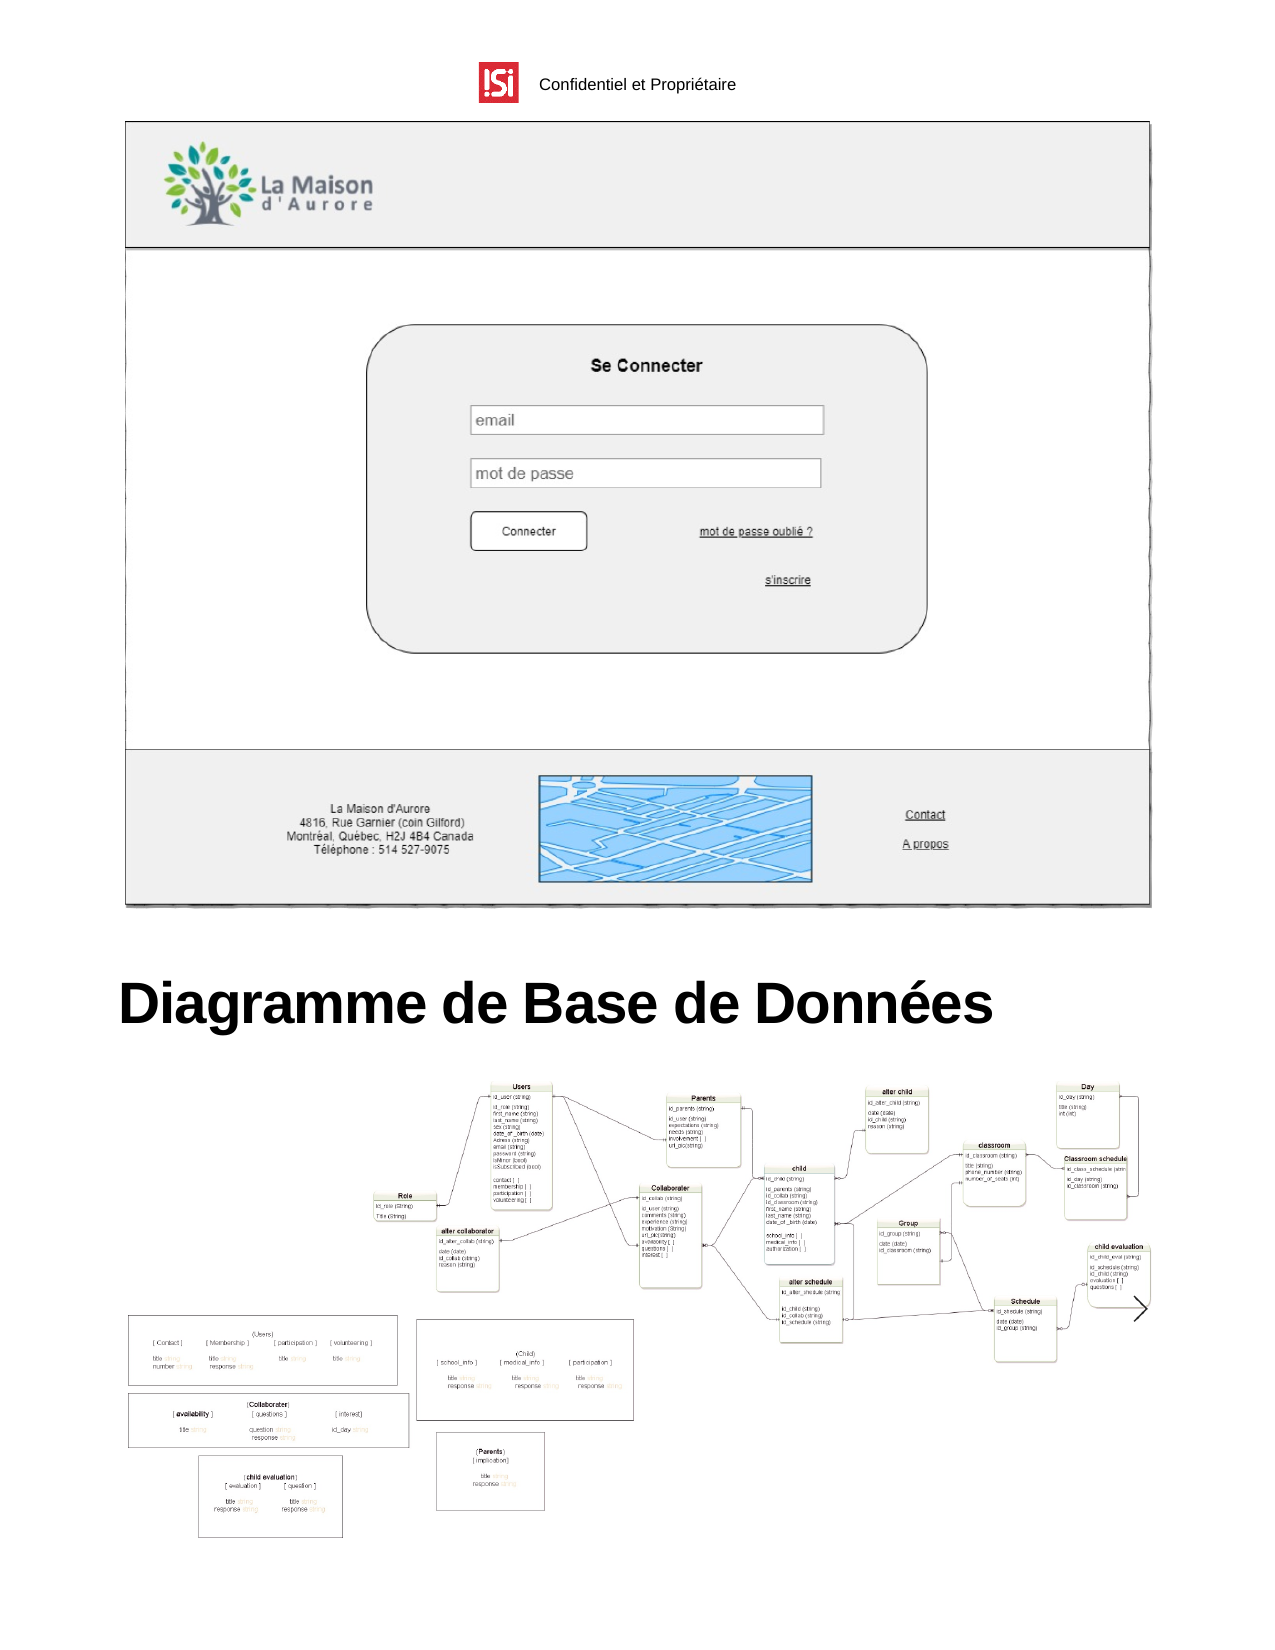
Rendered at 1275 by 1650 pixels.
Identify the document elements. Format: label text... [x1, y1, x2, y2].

subtitle Diagramme de Base de Données [118, 968, 1157, 1036]
